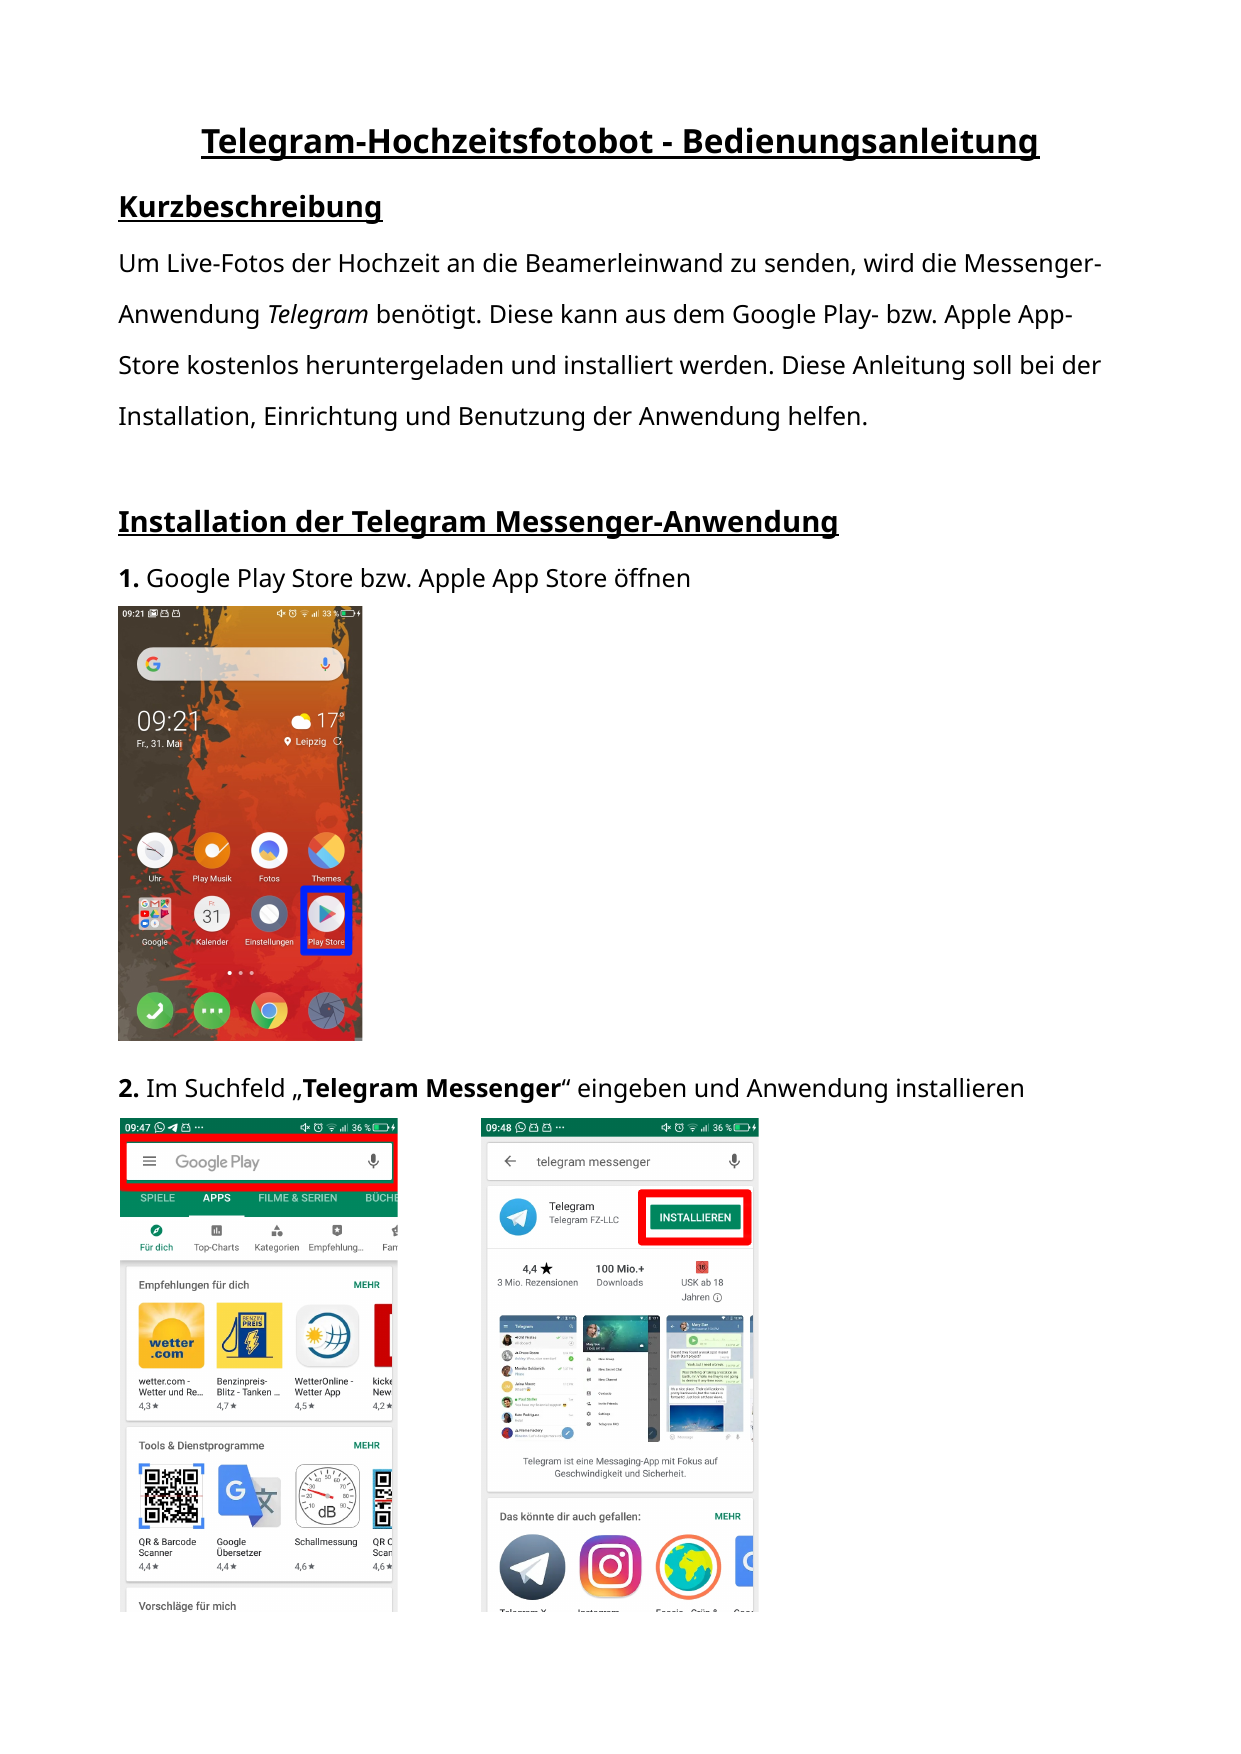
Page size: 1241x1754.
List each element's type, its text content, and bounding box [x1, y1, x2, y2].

text Installation der Telegram Messenger-Anwendung [118, 501, 1122, 541]
text 2. Im Suchfeld „Telegram Messenger“ eingeben und Anwendung installieren [118, 1071, 1122, 1105]
text 1. Google Play Store bzw. Apple App Store öffnen [118, 560, 1122, 594]
picture [481, 1118, 759, 1612]
text Kurzbeschreibung [118, 186, 1122, 226]
picture [120, 1118, 398, 1612]
picture [118, 606, 363, 1041]
text Um Live-Fotos der Hochzeit an die Beamerleinwand zu senden, wird die Messenger-Anwendung Telegram benötigt. Diese kann aus dem Google Play- bzw. Apple App-Store kostenlos heruntergeladen und installiert werden. Diese Anleitung soll bei der Installation, Einrichtung und Benutzung der Anwendung helfen. [118, 246, 1122, 433]
text Telegram-Hochzeitsfotobot - Bedienungsanleitung [118, 118, 1122, 163]
